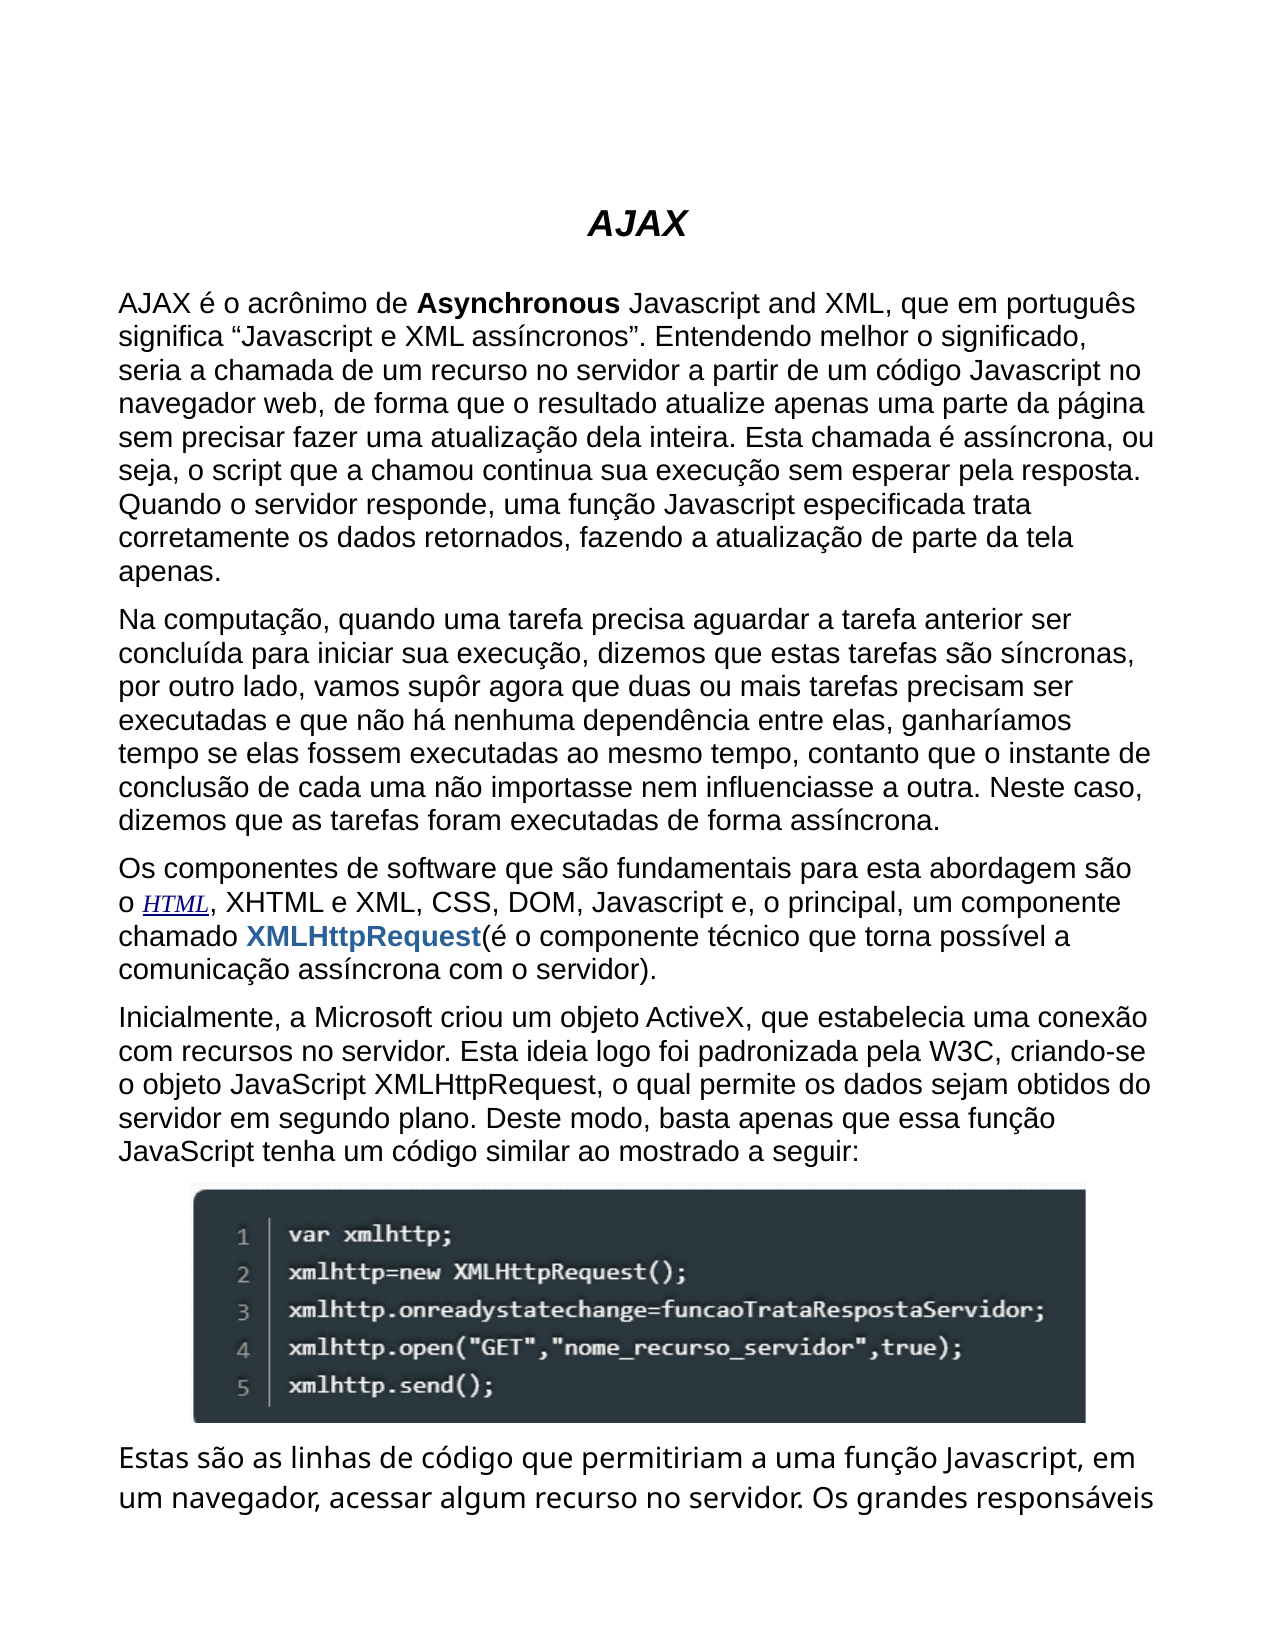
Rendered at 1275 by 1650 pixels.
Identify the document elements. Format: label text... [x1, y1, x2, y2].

subtitle AJAX [118, 201, 1157, 244]
text Inicialmente, a Microsoft criou um objeto ActiveX, que estabelecia uma conexão com recursos no servidor. Esta ideia logo foi padronizada pela W3C, criando-se o objeto JavaScript XMLHttpRequest, o qual permite os dados sejam obtidos do servidor em segundo plano. Deste modo, basta apenas que essa função JavaScript tenha um código similar ao mostrado a seguir: [118, 1000, 1157, 1168]
picture [189, 1182, 1086, 1423]
text AJAX é o acrônimo de Asynchronous Javascript and XML, que em português significa “Javascript e XML assíncronos”. Entendendo melhor o significado, seria a chamada de um recurso no servidor a partir de um código Javascript no navegador web, de forma que o resultado atualize apenas uma parte da página sem precisar fazer uma atualização dela inteira. Esta chamada é assíncrona, ou seja, o script que a chamou continua sua execução sem esperar pela resposta. Quando o servidor responde, uma função Javascript especificada trata corretamente os dados retornados, fazendo a atualização de parte da tela apenas. [118, 286, 1157, 588]
text Estas são as linhas de código que permitiriam a uma função Javascript, em um navegador, acessar algum recurso no servidor. Os grandes responsáveis [118, 1438, 1157, 1517]
text Na computação, quando uma tarefa precisa aguardar a tarefa anterior ser concluída para iniciar sua execução, dizemos que estas tarefas são síncronas, por outro lado, vamos supôr agora que duas ou mais tarefas precisam ser executadas e que não há nenhuma dependência entre elas, ganharíamos tempo se elas fossem executadas ao mesmo tempo, contanto que o instante de conclusão de cada uma não importasse nem influenciasse a outra. Neste caso, dizemos que as tarefas foram executadas de forma assíncrona. [118, 602, 1157, 837]
text Os componentes de software que são fundamentais para esta abordagem são o HTML, XHTML e XML, CSS, DOM, Javascript e, o principal, um componente chamado XMLHttpRequest(é o componente técnico que torna possível a comunicação assíncrona com o servidor). [118, 852, 1157, 986]
